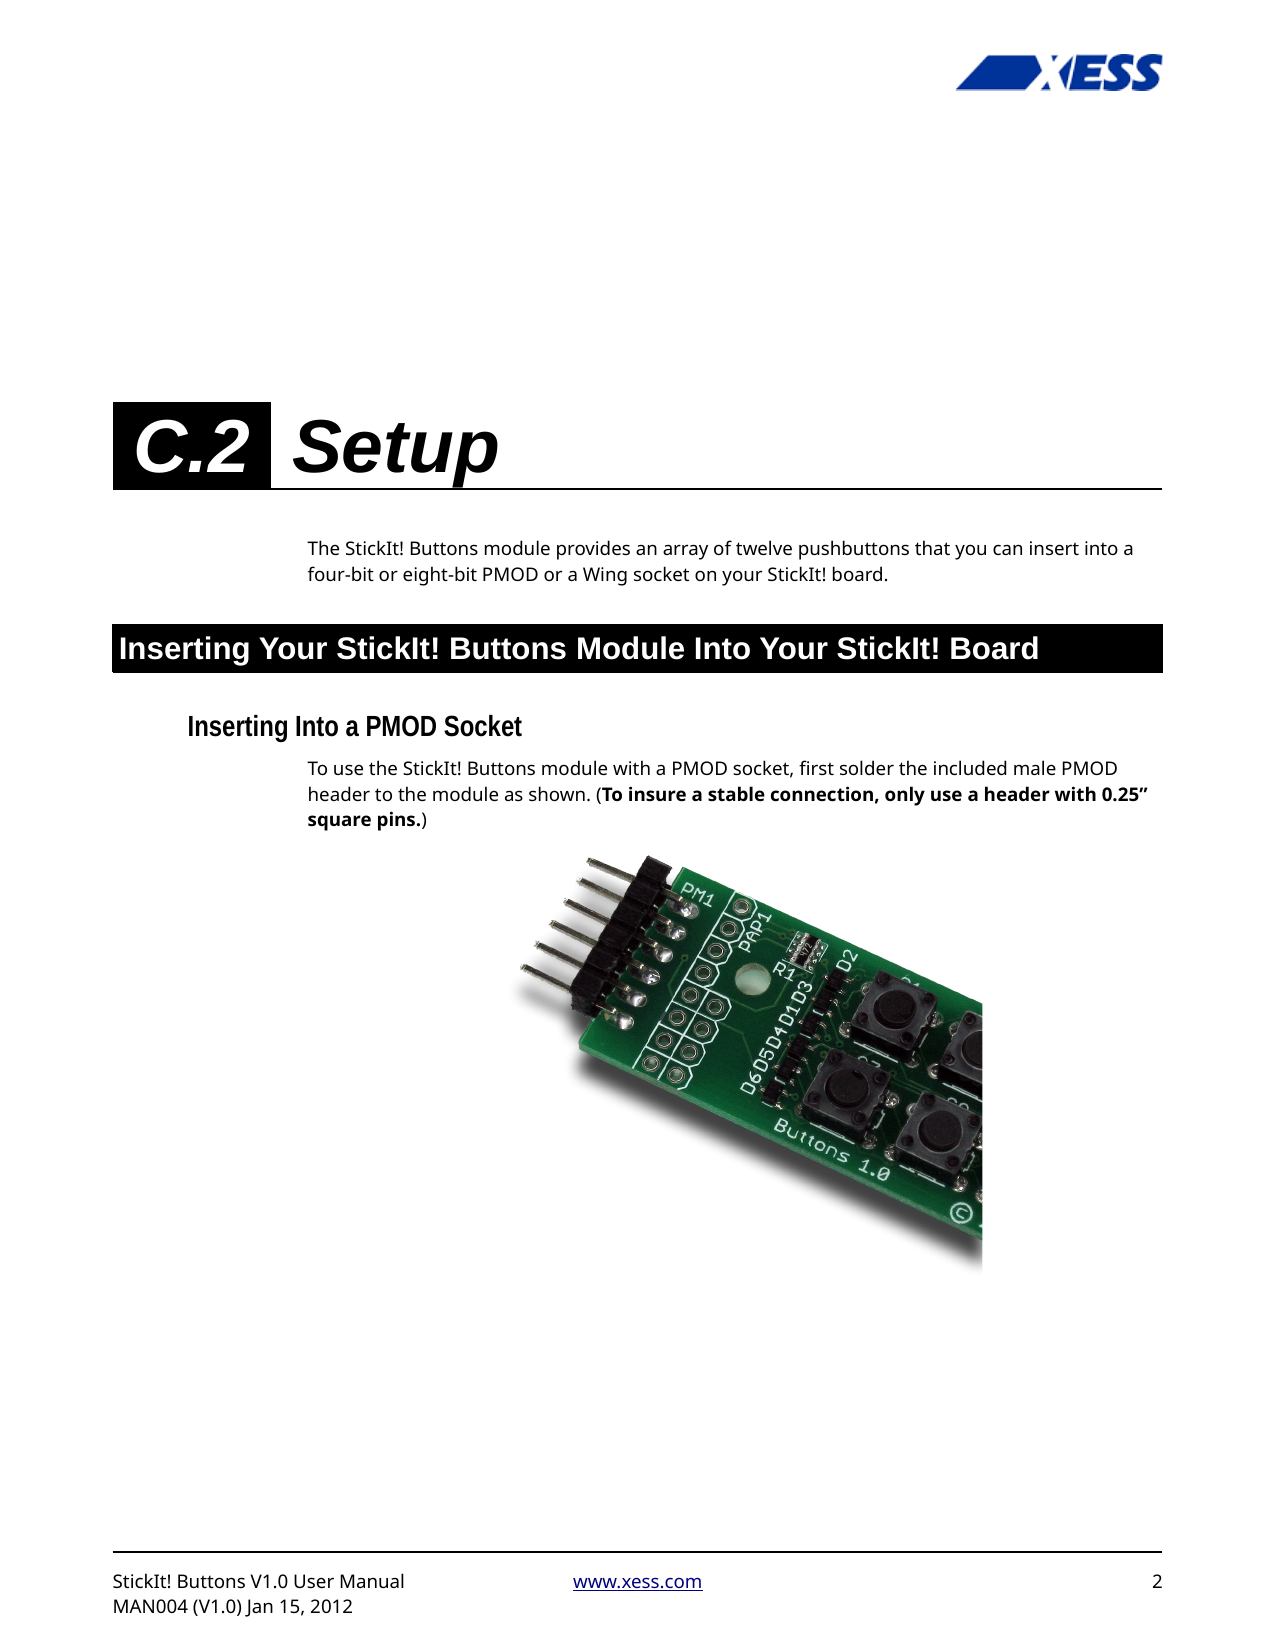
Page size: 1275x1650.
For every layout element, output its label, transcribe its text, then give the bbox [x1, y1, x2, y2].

subtitle Setup [271, 402, 1162, 488]
subtitle Inserting Into a PMOD Socket [187, 709, 1162, 743]
picture [487, 844, 983, 1279]
picture [955, 54, 1163, 91]
subtitle Inserting Your StickIt! Buttons Module Into Your StickIt! Board [114, 625, 1162, 672]
text To use the StickIt! Buttons module with a PMOD socket, first solder the included male PMOD header to the module as shown. (To insure a stable connection, only use a header with 0.25” square pins.) [307, 756, 1162, 832]
text The StickIt! Buttons module provides an array of twelve pushbuttons that you can insert into a four-bit or eight-bit PMOD or a Wing socket on your StickIt! board. [307, 535, 1162, 586]
